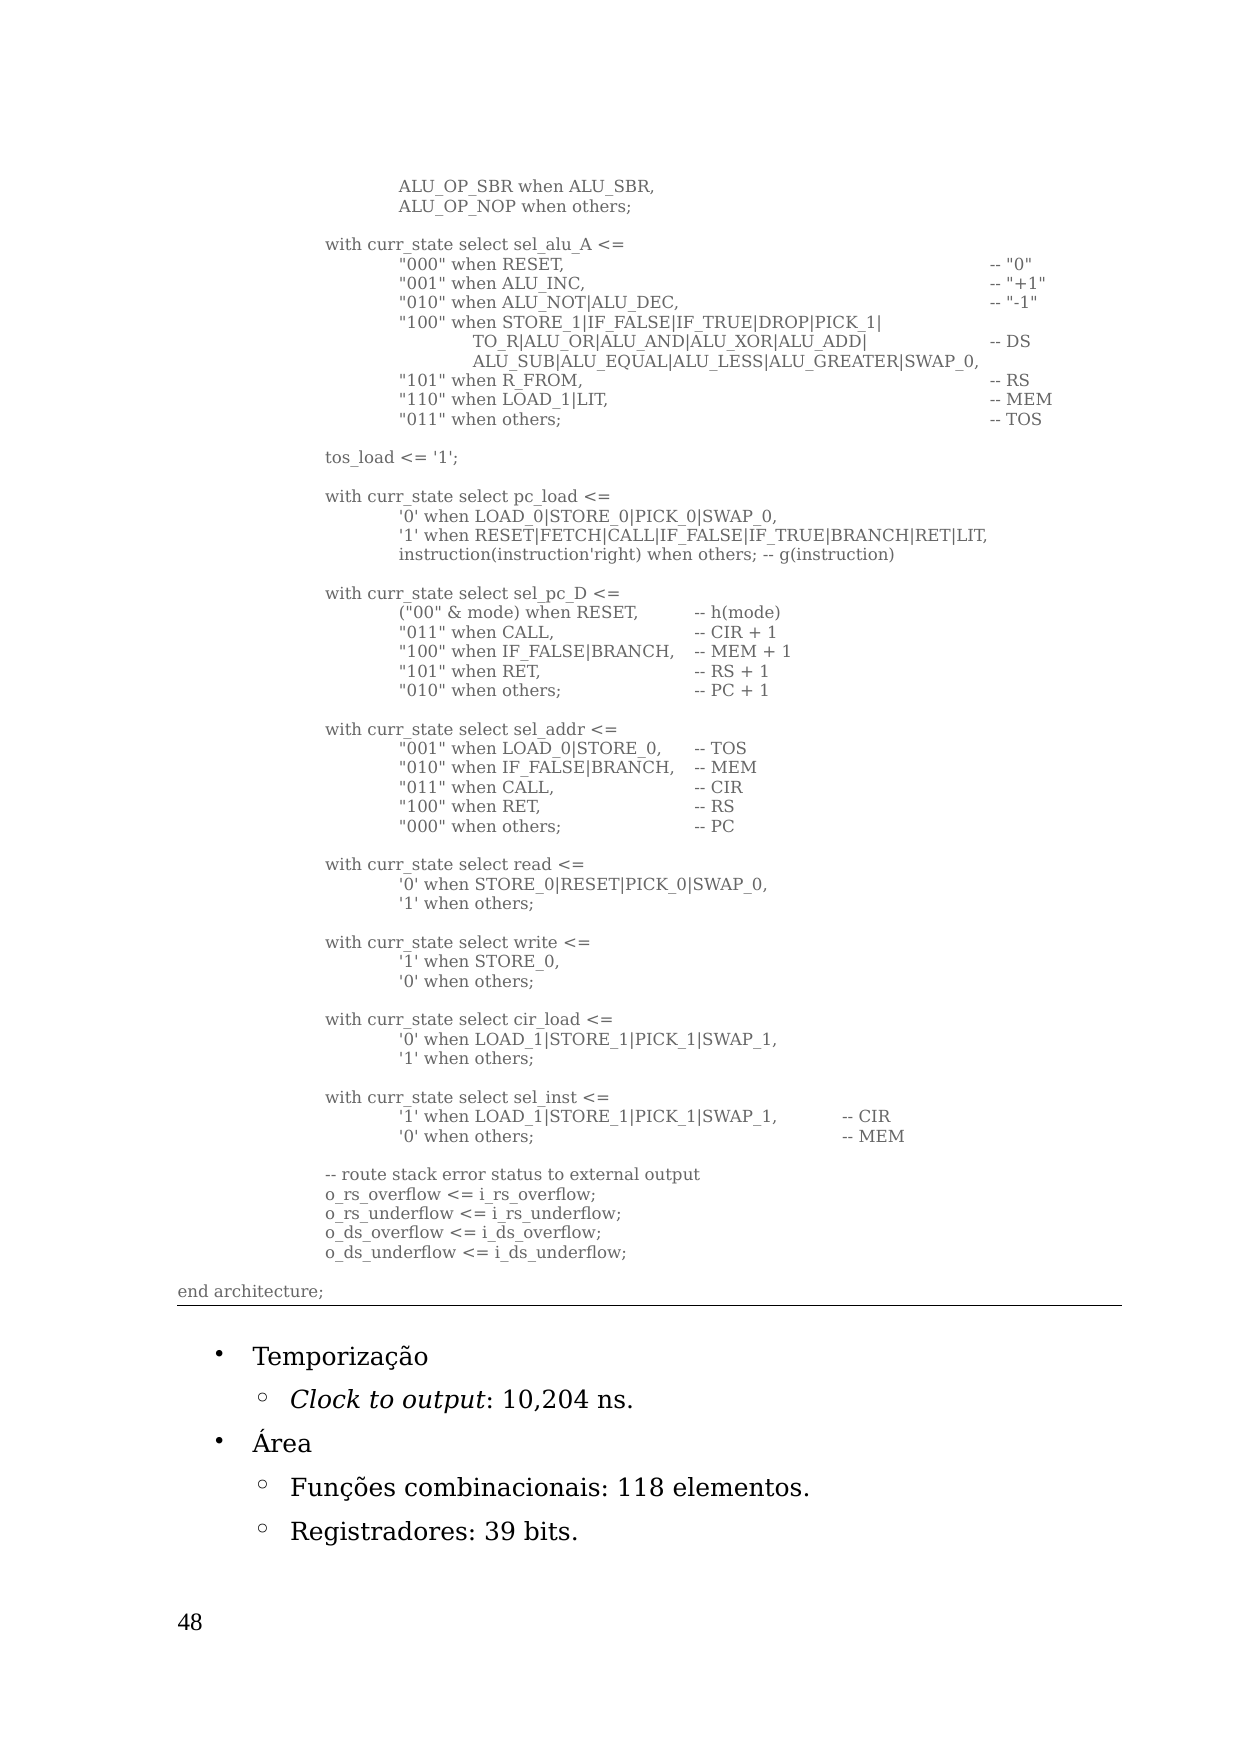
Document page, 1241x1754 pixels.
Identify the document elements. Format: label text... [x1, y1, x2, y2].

text '1' when others; [177, 1049, 1122, 1068]
text -- route stack error status to external output [177, 1165, 1122, 1185]
text "110" when LOAD_1|LIT, -- MEM [177, 390, 1122, 410]
text '0' when STORE_0|RESET|PICK_0|SWAP_0, [177, 875, 1122, 894]
text "101" when R_FROM, -- RS [177, 371, 1122, 390]
text "101" when RET, -- RS + 1 [177, 662, 1122, 681]
text "010" when IF_FALSE|BRANCH, -- MEM [177, 758, 1122, 778]
list Temporização [215, 1342, 1122, 1371]
text "010" when ALU_NOT|ALU_DEC, -- "-1" [177, 293, 1122, 313]
list Área [215, 1429, 1122, 1458]
text o_ds_overflow <= i_ds_overflow; [177, 1223, 1122, 1243]
text TO_R|ALU_OR|ALU_AND|ALU_XOR|ALU_ADD| -- DS [177, 332, 1122, 352]
text o_rs_underflow <= i_rs_underflow; [177, 1204, 1122, 1223]
text '1' when others; [177, 894, 1122, 913]
text "010" when others; -- PC + 1 [177, 681, 1122, 700]
text instruction(instruction'right) when others; -- g(instruction) [177, 545, 1122, 565]
text '0' when LOAD_0|STORE_0|PICK_0|SWAP_0, [177, 507, 1122, 526]
list Registradores: 39 bits. [252, 1517, 1122, 1546]
text with curr_state select write <= [177, 933, 1122, 952]
text with curr_state select pc_load <= [177, 487, 1122, 507]
text ALU_OP_NOP when others; [177, 197, 1122, 216]
text with curr_state select sel_alu_A <= [177, 235, 1122, 255]
text with curr_state select read <= [177, 855, 1122, 875]
text "000" when others; -- PC [177, 817, 1122, 836]
text "011" when others; -- TOS [177, 410, 1122, 429]
text tos_load <= '1'; [177, 448, 1122, 468]
text "000" when RESET, -- "0" [177, 255, 1122, 274]
text '0' when others; [177, 972, 1122, 991]
text "001" when LOAD_0|STORE_0, -- TOS [177, 739, 1122, 758]
text '1' when RESET|FETCH|CALL|IF_FALSE|IF_TRUE|BRANCH|RET|LIT, [177, 526, 1122, 545]
text "100" when RET, -- RS [177, 797, 1122, 817]
text "100" when IF_FALSE|BRANCH, -- MEM + 1 [177, 642, 1122, 662]
list Clock to output: 10,204 ns. [252, 1386, 1122, 1415]
text with curr_state select sel_pc_D <= [177, 584, 1122, 603]
text '1' when STORE_0, [177, 952, 1122, 972]
text ALU_SUB|ALU_EQUAL|ALU_LESS|ALU_GREATER|SWAP_0, [177, 352, 1122, 371]
text o_ds_underflow <= i_ds_underflow; [177, 1243, 1122, 1262]
text '0' when LOAD_1|STORE_1|PICK_1|SWAP_1, [177, 1030, 1122, 1049]
text ALU_OP_SBR when ALU_SBR, [177, 177, 1122, 197]
text ("00" & mode) when RESET, -- h(mode) [177, 603, 1122, 623]
text "100" when STORE_1|IF_FALSE|IF_TRUE|DROP|PICK_1| [177, 313, 1122, 332]
list Funções combinacionais: 118 elementos. [252, 1473, 1122, 1502]
text o_rs_overflow <= i_rs_overflow; [177, 1185, 1122, 1204]
text "011" when CALL, -- CIR + 1 [177, 623, 1122, 642]
text with curr_state select sel_addr <= [177, 720, 1122, 739]
text '1' when LOAD_1|STORE_1|PICK_1|SWAP_1, -- CIR [177, 1107, 1122, 1127]
text "011" when CALL, -- CIR [177, 778, 1122, 797]
text '0' when others; -- MEM [177, 1127, 1122, 1146]
text "001" when ALU_INC, -- "+1" [177, 274, 1122, 293]
text with curr_state select sel_inst <= [177, 1088, 1122, 1107]
text with curr_state select cir_load <= [177, 1010, 1122, 1030]
text end architecture; [177, 1282, 1122, 1305]
